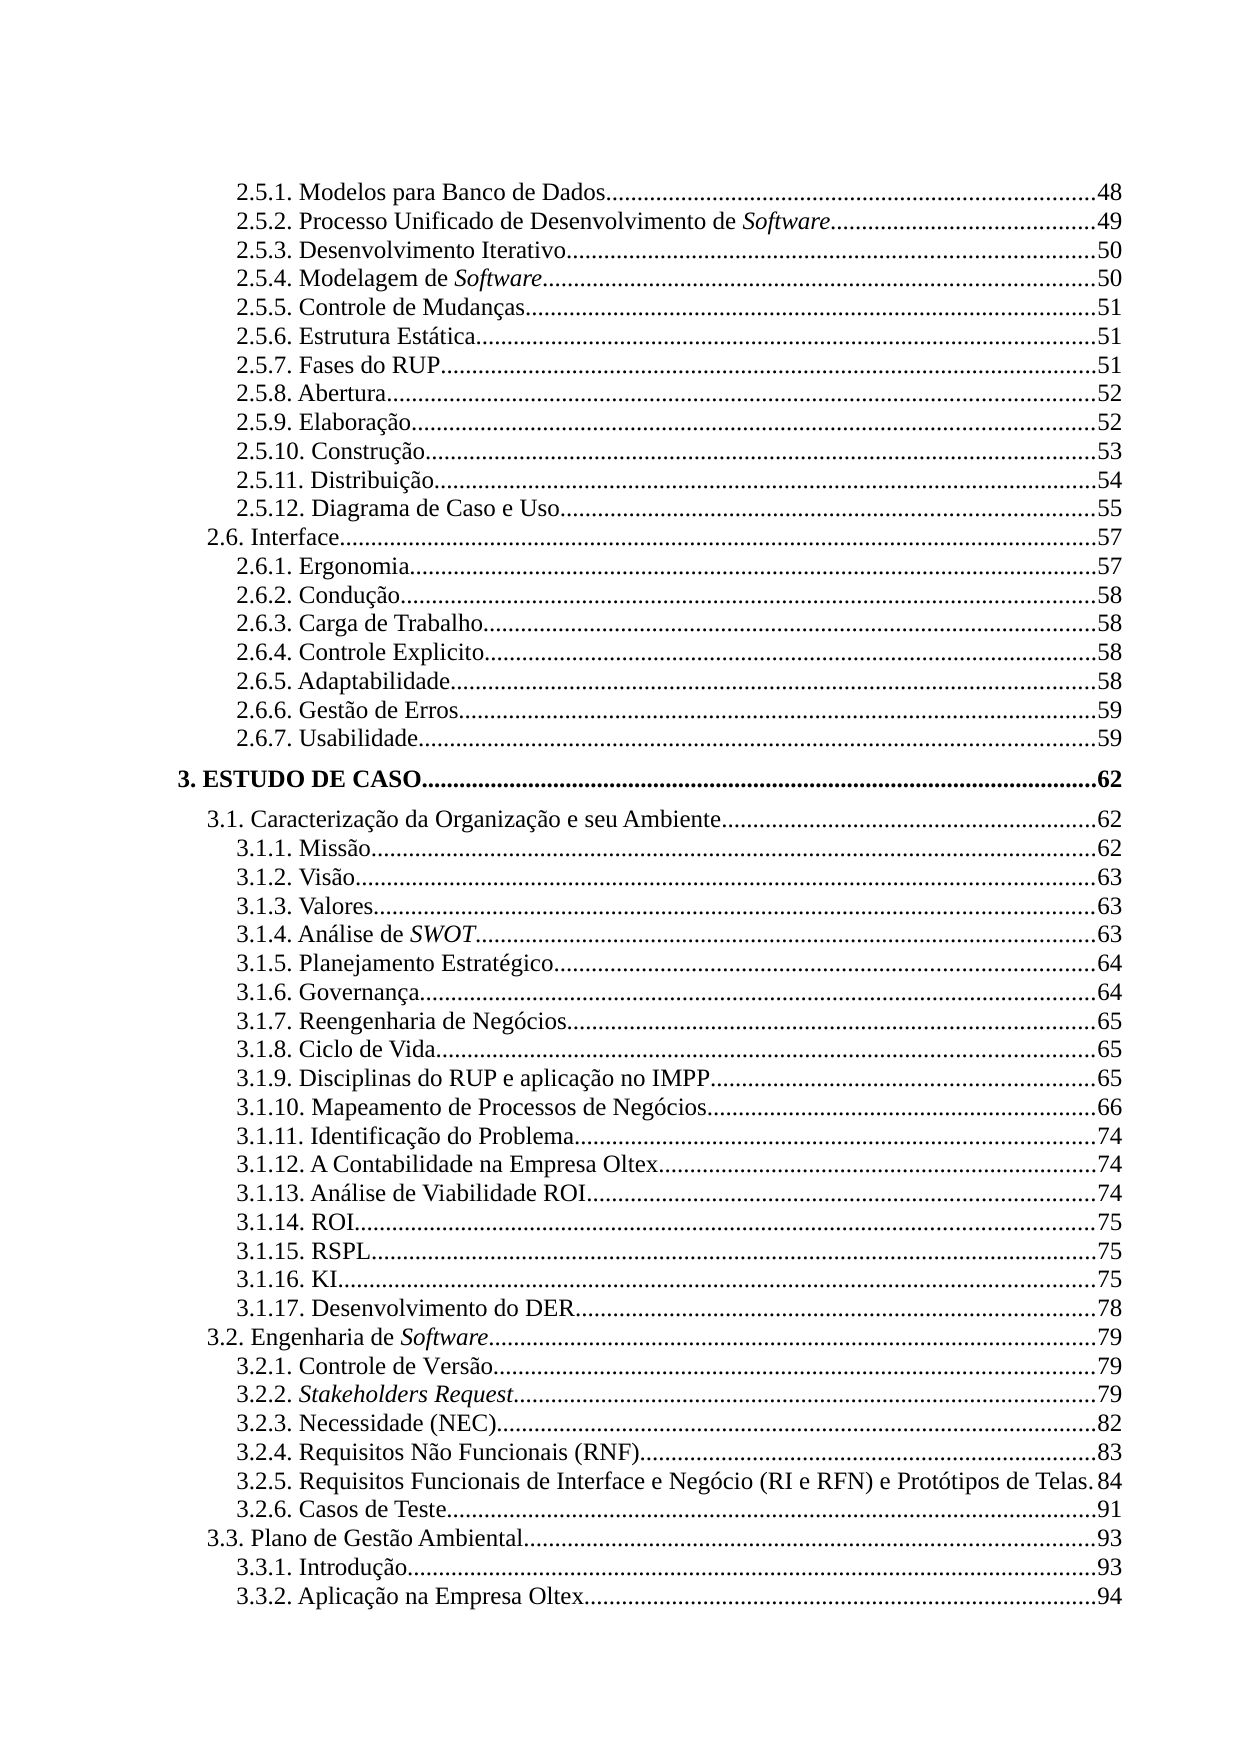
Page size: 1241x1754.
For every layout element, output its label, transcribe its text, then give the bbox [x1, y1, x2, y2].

text 2.5.1. Modelos para Banco de Dados 48 [236, 177, 1122, 206]
text 3.1.2. Visão 63 [236, 862, 1122, 891]
text 2.5.4. Modelagem de Software 50 [236, 263, 1122, 292]
text 2.6. Interface 57 [207, 522, 1122, 551]
text 3.2.6. Casos de Teste 91 [236, 1494, 1122, 1523]
text 2.5.2. Processo Unificado de Desenvolvimento de Software 49 [236, 206, 1122, 235]
text 2.6.5. Adaptabilidade 58 [236, 666, 1122, 695]
text 2.5.8. Abertura 52 [236, 378, 1122, 407]
text 3.1.4. Análise de SWOT 63 [236, 919, 1122, 948]
text 3.2.4. Requisitos Não Funcionais (RNF) 83 [236, 1437, 1122, 1466]
text 3.1.14. ROI 75 [236, 1207, 1122, 1236]
text 3.1. Caracterização da Organização e seu Ambiente 62 [207, 804, 1122, 833]
text 3.1.6. Governança 64 [236, 977, 1122, 1006]
text 3.1.16. KI 75 [236, 1264, 1122, 1293]
text 3.1.3. Valores 63 [236, 891, 1122, 919]
text 2.5.12. Diagrama de Caso e Uso 55 [236, 493, 1122, 522]
text 2.6.2. Condução 58 [236, 580, 1122, 608]
text 3.1.8. Ciclo de Vida 65 [236, 1034, 1122, 1063]
text 3.1.7. Reengenharia de Negócios 65 [236, 1006, 1122, 1034]
text 3.1.5. Planejamento Estratégico 64 [236, 948, 1122, 977]
text 3.1.17. Desenvolvimento do DER 78 [236, 1293, 1122, 1322]
text 3.2.3. Necessidade (NEC) 82 [236, 1408, 1122, 1437]
text 3.1.9. Disciplinas do RUP e aplicação no IMPP 65 [236, 1063, 1122, 1092]
text 3.2. Engenharia de Software 79 [207, 1322, 1122, 1351]
text 3.2.5. Requisitos Funcionais de Interface e Negócio (RI e RFN) e Protótipos de Telas 84 [236, 1466, 1122, 1494]
text 3.1.11. Identificação do Problema 74 [236, 1121, 1122, 1149]
text 2.5.9. Elaboração 52 [236, 407, 1122, 436]
text 3.1.13. Análise de Viabilidade ROI 74 [236, 1178, 1122, 1207]
text 2.5.10. Construção 53 [236, 436, 1122, 465]
text 3.2.1. Controle de Versão 79 [236, 1351, 1122, 1379]
text 3.1.12. A Contabilidade na Empresa Oltex 74 [236, 1149, 1122, 1178]
text 2.6.1. Ergonomia 57 [236, 551, 1122, 580]
text 3.2.2. Stakeholders Request 79 [236, 1379, 1122, 1408]
text 3.3. Plano de Gestão Ambiental 93 [207, 1523, 1122, 1552]
text 2.5.7. Fases do RUP 51 [236, 350, 1122, 378]
text 3.1.10. Mapeamento de Processos de Negócios 66 [236, 1092, 1122, 1121]
text 2.6.4. Controle Explicito 58 [236, 637, 1122, 666]
text 2.6.6. Gestão de Erros 59 [236, 695, 1122, 723]
text 3.3.1. Introdução 93 [236, 1552, 1122, 1581]
text 2.5.3. Desenvolvimento Iterativo 50 [236, 235, 1122, 263]
text 2.5.11. Distribuição 54 [236, 465, 1122, 493]
text 3.1.1. Missão 62 [236, 833, 1122, 862]
text 3. ESTUDO DE CASO 62 [177, 764, 1122, 793]
text 2.5.5. Controle de Mudanças 51 [236, 292, 1122, 321]
text 3.1.15. RSPL 75 [236, 1236, 1122, 1264]
text 3.3.2. Aplicação na Empresa Oltex 94 [236, 1581, 1122, 1609]
text 2.5.6. Estrutura Estática 51 [236, 321, 1122, 350]
text 2.6.3. Carga de Trabalho 58 [236, 608, 1122, 637]
text 2.6.7. Usabilidade 59 [236, 723, 1122, 752]
